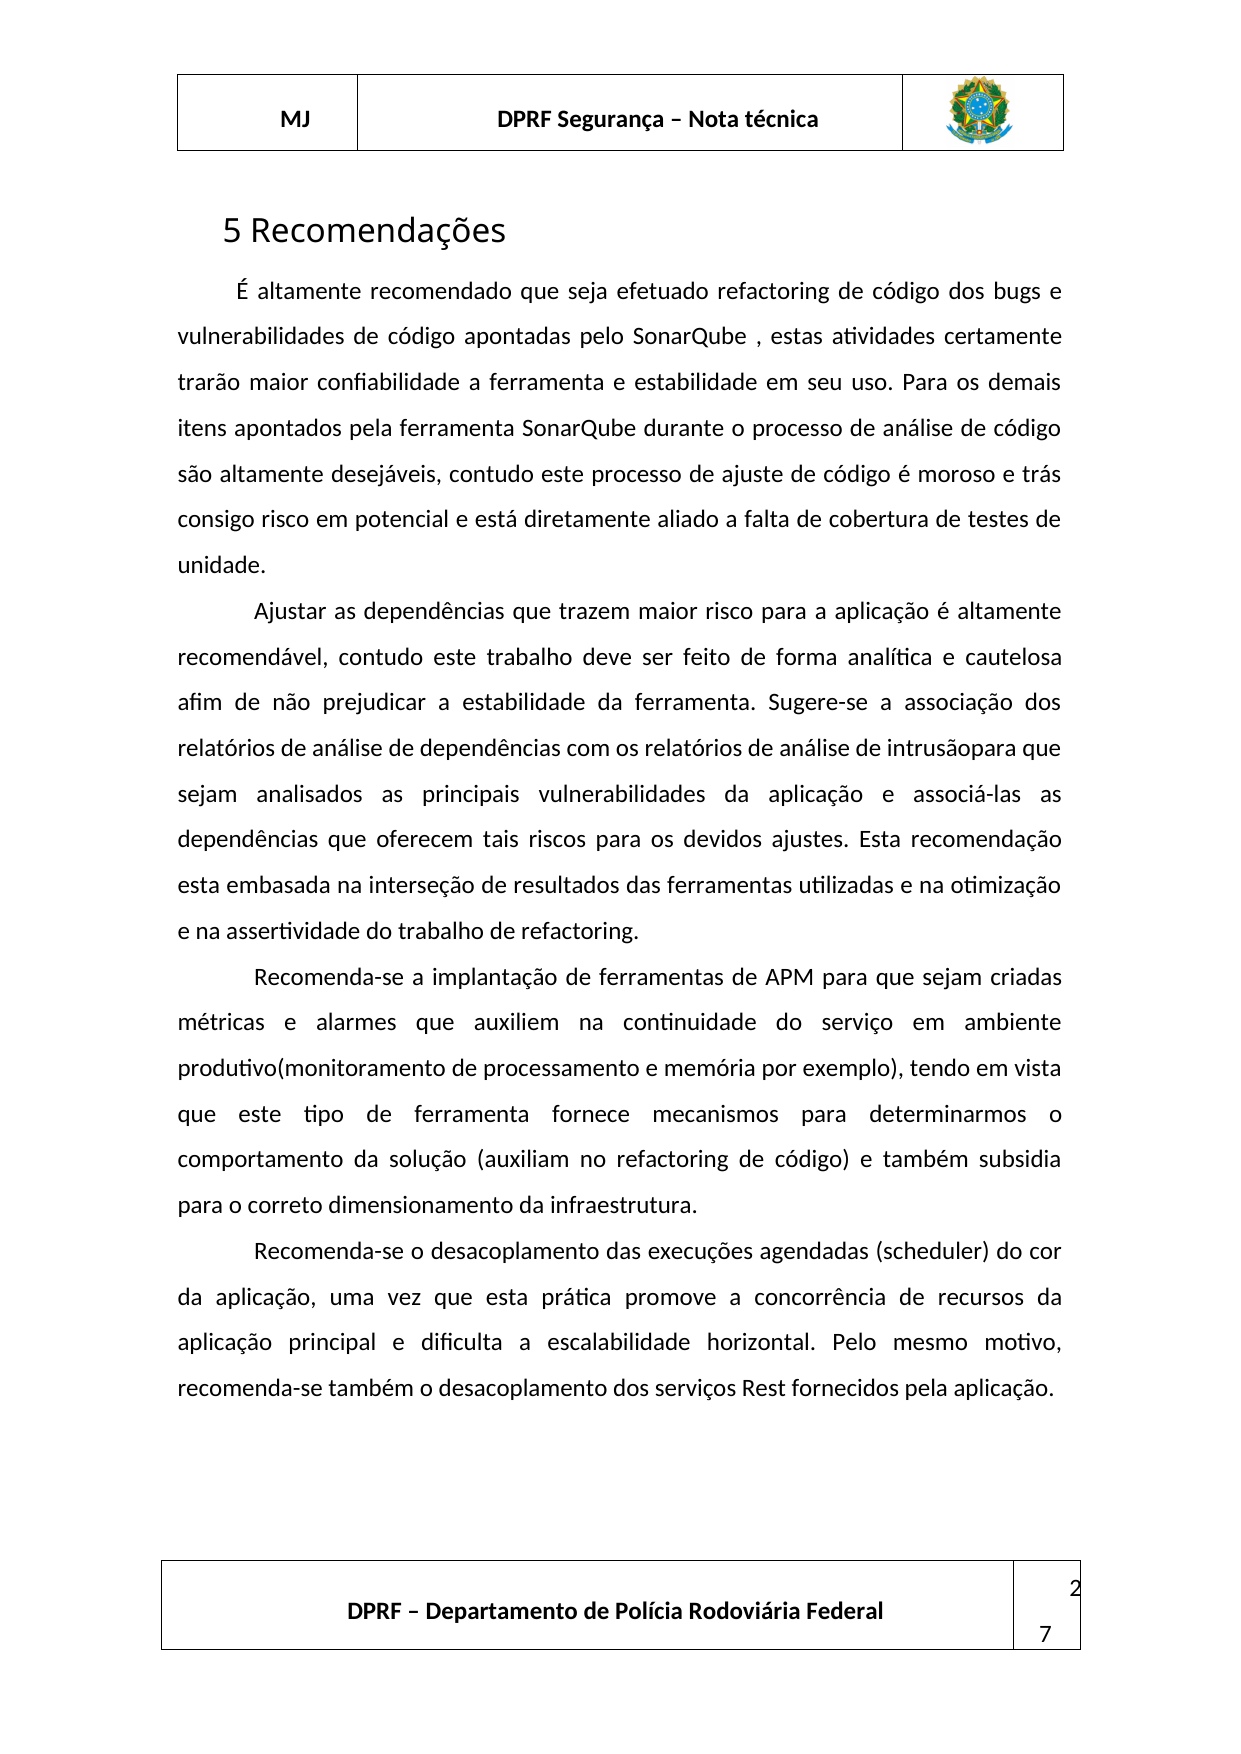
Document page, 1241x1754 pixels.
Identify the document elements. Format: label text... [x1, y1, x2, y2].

text Recomenda-se a implantação de ferramentas de APM para que sejam criadas métricas e alarmes que auxiliem na continuidade do serviço em ambiente produtivo(monitoramento de processamento e memória por exemplo), tendo em vista que este tipo de ferramenta fornece mecanismos para determinarmos o comportamento da solução (auxiliam no refactoring de código) e também subsidia para o correto dimensionamento da infraestrutura. [177, 1083, 1063, 1098]
text Ajustar as dependências que trazem maior risco para a aplicação é altamente recomendável, contudo este trabalho deve ser feito de forma analítica e cautelosa afim de não prejudicar a estabilidade da ferramenta. Sugere-se a associação dos relatórios de análise de dependências com os relatórios de análise de intrusãopara que sejam analisados as principais vulnerabilidades da aplicação e associá-las as dependências que oferecem tais riscos para os devidos ajustes. Esta recomendação esta embasada na interseção de resultados das ferramentas utilizadas e na otimização e na assertividade do trabalho de refactoring. [177, 808, 1063, 824]
text Recomenda-se a implantação de ferramentas de APM para que sejam criadas métricas e alarmes que auxiliem na continuidade do serviço em ambiente produtivo(monitoramento de processamento e memória por exemplo), tendo em vista que este tipo de ferramenta fornece mecanismos para determinarmos o comportamento da solução (auxiliam no refactoring de código) e também subsidia para o correto dimensionamento da infraestrutura. [177, 1128, 1063, 1144]
text Ajustar as dependências que trazem maior risco para a aplicação é altamente recomendável, contudo este trabalho deve ser feito de forma analítica e cautelosa afim de não prejudicar a estabilidade da ferramenta. Sugere-se a associação dos relatórios de análise de dependências com os relatórios de análise de intrusãopara que sejam analisados as principais vulnerabilidades da aplicação e associá-las as dependências que oferecem tais riscos para os devidos ajustes. Esta recomendação esta embasada na interseção de resultados das ferramentas utilizadas e na otimização e na assertividade do trabalho de refactoring. [177, 763, 1063, 778]
subtitle 5 Recomendações [506, 207, 1063, 252]
subtitle 5 Recomendações [177, 207, 222, 252]
text Recomenda-se o desacoplamento das execuções agendadas (scheduler) do cor da aplicação, uma vez que esta prática promove a concorrência de recursos da aplicação principal e dificulta a escalabilidade horizontal. Pelo mesmo motivo, recomenda-se também o desacoplamento dos serviços Rest fornecidos pela aplicação. [177, 1357, 1063, 1403]
text É altamente recomendado que seja efetuado refactoring de código dos bugs e vulnerabilidades de código apontadas pelo SonarQube , estas atividades certamente trarão maior confiabilidade a ferramenta e estabilidade em seu uso. Para os demais itens apontados pela ferramenta SonarQube durante o processo de análise de código são altamente desejáveis, contudo este processo de ajuste de código é moroso e trás consigo risco em potencial e está diretamente aliado a falta de cobertura de testes de unidade. [177, 275, 1063, 321]
text Recomenda-se a implantação de ferramentas de APM para que sejam criadas métricas e alarmes que auxiliem na continuidade do serviço em ambiente produtivo(monitoramento de processamento e memória por exemplo), tendo em vista que este tipo de ferramenta fornece mecanismos para determinarmos o comportamento da solução (auxiliam no refactoring de código) e também subsidia para o correto dimensionamento da infraestrutura. [177, 1174, 1063, 1220]
text Recomenda-se o desacoplamento das execuções agendadas (scheduler) do cor da aplicação, uma vez que esta prática promove a concorrência de recursos da aplicação principal e dificulta a escalabilidade horizontal. Pelo mesmo motivo, recomenda-se também o desacoplamento dos serviços Rest fornecidos pela aplicação. [177, 1311, 1063, 1327]
text É altamente recomendado que seja efetuado refactoring de código dos bugs e vulnerabilidades de código apontadas pelo SonarQube , estas atividades certamente trarão maior confiabilidade a ferramenta e estabilidade em seu uso. Para os demais itens apontados pela ferramenta SonarQube durante o processo de análise de código são altamente desejáveis, contudo este processo de ajuste de código é moroso e trás consigo risco em potencial e está diretamente aliado a falta de cobertura de testes de unidade. [177, 488, 1063, 504]
text Recomenda-se a implantação de ferramentas de APM para que sejam criadas métricas e alarmes que auxiliem na continuidade do serviço em ambiente produtivo(monitoramento de processamento e memória por exemplo), tendo em vista que este tipo de ferramenta fornece mecanismos para determinarmos o comportamento da solução (auxiliam no refactoring de código) e também subsidia para o correto dimensionamento da infraestrutura. [177, 961, 1063, 1006]
text É altamente recomendado que seja efetuado refactoring de código dos bugs e vulnerabilidades de código apontadas pelo SonarQube , estas atividades certamente trarão maior confiabilidade a ferramenta e estabilidade em seu uso. Para os demais itens apontados pela ferramenta SonarQube durante o processo de análise de código são altamente desejáveis, contudo este processo de ajuste de código é moroso e trás consigo risco em potencial e está diretamente aliado a falta de cobertura de testes de unidade. [177, 442, 1063, 458]
text Recomenda-se o desacoplamento das execuções agendadas (scheduler) do cor da aplicação, uma vez que esta prática promove a concorrência de recursos da aplicação principal e dificulta a escalabilidade horizontal. Pelo mesmo motivo, recomenda-se também o desacoplamento dos serviços Rest fornecidos pela aplicação. [177, 1235, 1063, 1281]
text Ajustar as dependências que trazem maior risco para a aplicação é altamente recomendável, contudo este trabalho deve ser feito de forma analítica e cautelosa afim de não prejudicar a estabilidade da ferramenta. Sugere-se a associação dos relatórios de análise de dependências com os relatórios de análise de intrusãopara que sejam analisados as principais vulnerabilidades da aplicação e associá-las as dependências que oferecem tais riscos para os devidos ajustes. Esta recomendação esta embasada na interseção de resultados das ferramentas utilizadas e na otimização e na assertividade do trabalho de refactoring. [177, 671, 1063, 686]
text Recomenda-se a implantação de ferramentas de APM para que sejam criadas métricas e alarmes que auxiliem na continuidade do serviço em ambiente produtivo(monitoramento de processamento e memória por exemplo), tendo em vista que este tipo de ferramenta fornece mecanismos para determinarmos o comportamento da solução (auxiliam no refactoring de código) e também subsidia para o correto dimensionamento da infraestrutura. [177, 1037, 1063, 1052]
text É altamente recomendado que seja efetuado refactoring de código dos bugs e vulnerabilidades de código apontadas pelo SonarQube , estas atividades certamente trarão maior confiabilidade a ferramenta e estabilidade em seu uso. Para os demais itens apontados pela ferramenta SonarQube durante o processo de análise de código são altamente desejáveis, contudo este processo de ajuste de código é moroso e trás consigo risco em potencial e está diretamente aliado a falta de cobertura de testes de unidade. [177, 534, 1063, 580]
picture [944, 75, 1020, 149]
text Ajustar as dependências que trazem maior risco para a aplicação é altamente recomendável, contudo este trabalho deve ser feito de forma analítica e cautelosa afim de não prejudicar a estabilidade da ferramenta. Sugere-se a associação dos relatórios de análise de dependências com os relatórios de análise de intrusãopara que sejam analisados as principais vulnerabilidades da aplicação e associá-las as dependências que oferecem tais riscos para os devidos ajustes. Esta recomendação esta embasada na interseção de resultados das ferramentas utilizadas e na otimização e na assertividade do trabalho de refactoring. [177, 595, 1063, 641]
text Ajustar as dependências que trazem maior risco para a aplicação é altamente recomendável, contudo este trabalho deve ser feito de forma analítica e cautelosa afim de não prejudicar a estabilidade da ferramenta. Sugere-se a associação dos relatórios de análise de dependências com os relatórios de análise de intrusãopara que sejam analisados as principais vulnerabilidades da aplicação e associá-las as dependências que oferecem tais riscos para os devidos ajustes. Esta recomendação esta embasada na interseção de resultados das ferramentas utilizadas e na otimização e na assertividade do trabalho de refactoring. [177, 717, 1063, 732]
text É altamente recomendado que seja efetuado refactoring de código dos bugs e vulnerabilidades de código apontadas pelo SonarQube , estas atividades certamente trarão maior confiabilidade a ferramenta e estabilidade em seu uso. Para os demais itens apontados pela ferramenta SonarQube durante o processo de análise de código são altamente desejáveis, contudo este processo de ajuste de código é moroso e trás consigo risco em potencial e está diretamente aliado a falta de cobertura de testes de unidade. [177, 397, 1063, 412]
text Ajustar as dependências que trazem maior risco para a aplicação é altamente recomendável, contudo este trabalho deve ser feito de forma analítica e cautelosa afim de não prejudicar a estabilidade da ferramenta. Sugere-se a associação dos relatórios de análise de dependências com os relatórios de análise de intrusãopara que sejam analisados as principais vulnerabilidades da aplicação e associá-las as dependências que oferecem tais riscos para os devidos ajustes. Esta recomendação esta embasada na interseção de resultados das ferramentas utilizadas e na otimização e na assertividade do trabalho de refactoring. [177, 854, 1063, 869]
text Ajustar as dependências que trazem maior risco para a aplicação é altamente recomendável, contudo este trabalho deve ser feito de forma analítica e cautelosa afim de não prejudicar a estabilidade da ferramenta. Sugere-se a associação dos relatórios de análise de dependências com os relatórios de análise de intrusãopara que sejam analisados as principais vulnerabilidades da aplicação e associá-las as dependências que oferecem tais riscos para os devidos ajustes. Esta recomendação esta embasada na interseção de resultados das ferramentas utilizadas e na otimização e na assertividade do trabalho de refactoring. [177, 900, 1063, 946]
text É altamente recomendado que seja efetuado refactoring de código dos bugs e vulnerabilidades de código apontadas pelo SonarQube , estas atividades certamente trarão maior confiabilidade a ferramenta e estabilidade em seu uso. Para os demais itens apontados pela ferramenta SonarQube durante o processo de análise de código são altamente desejáveis, contudo este processo de ajuste de código é moroso e trás consigo risco em potencial e está diretamente aliado a falta de cobertura de testes de unidade. [177, 351, 1063, 366]
